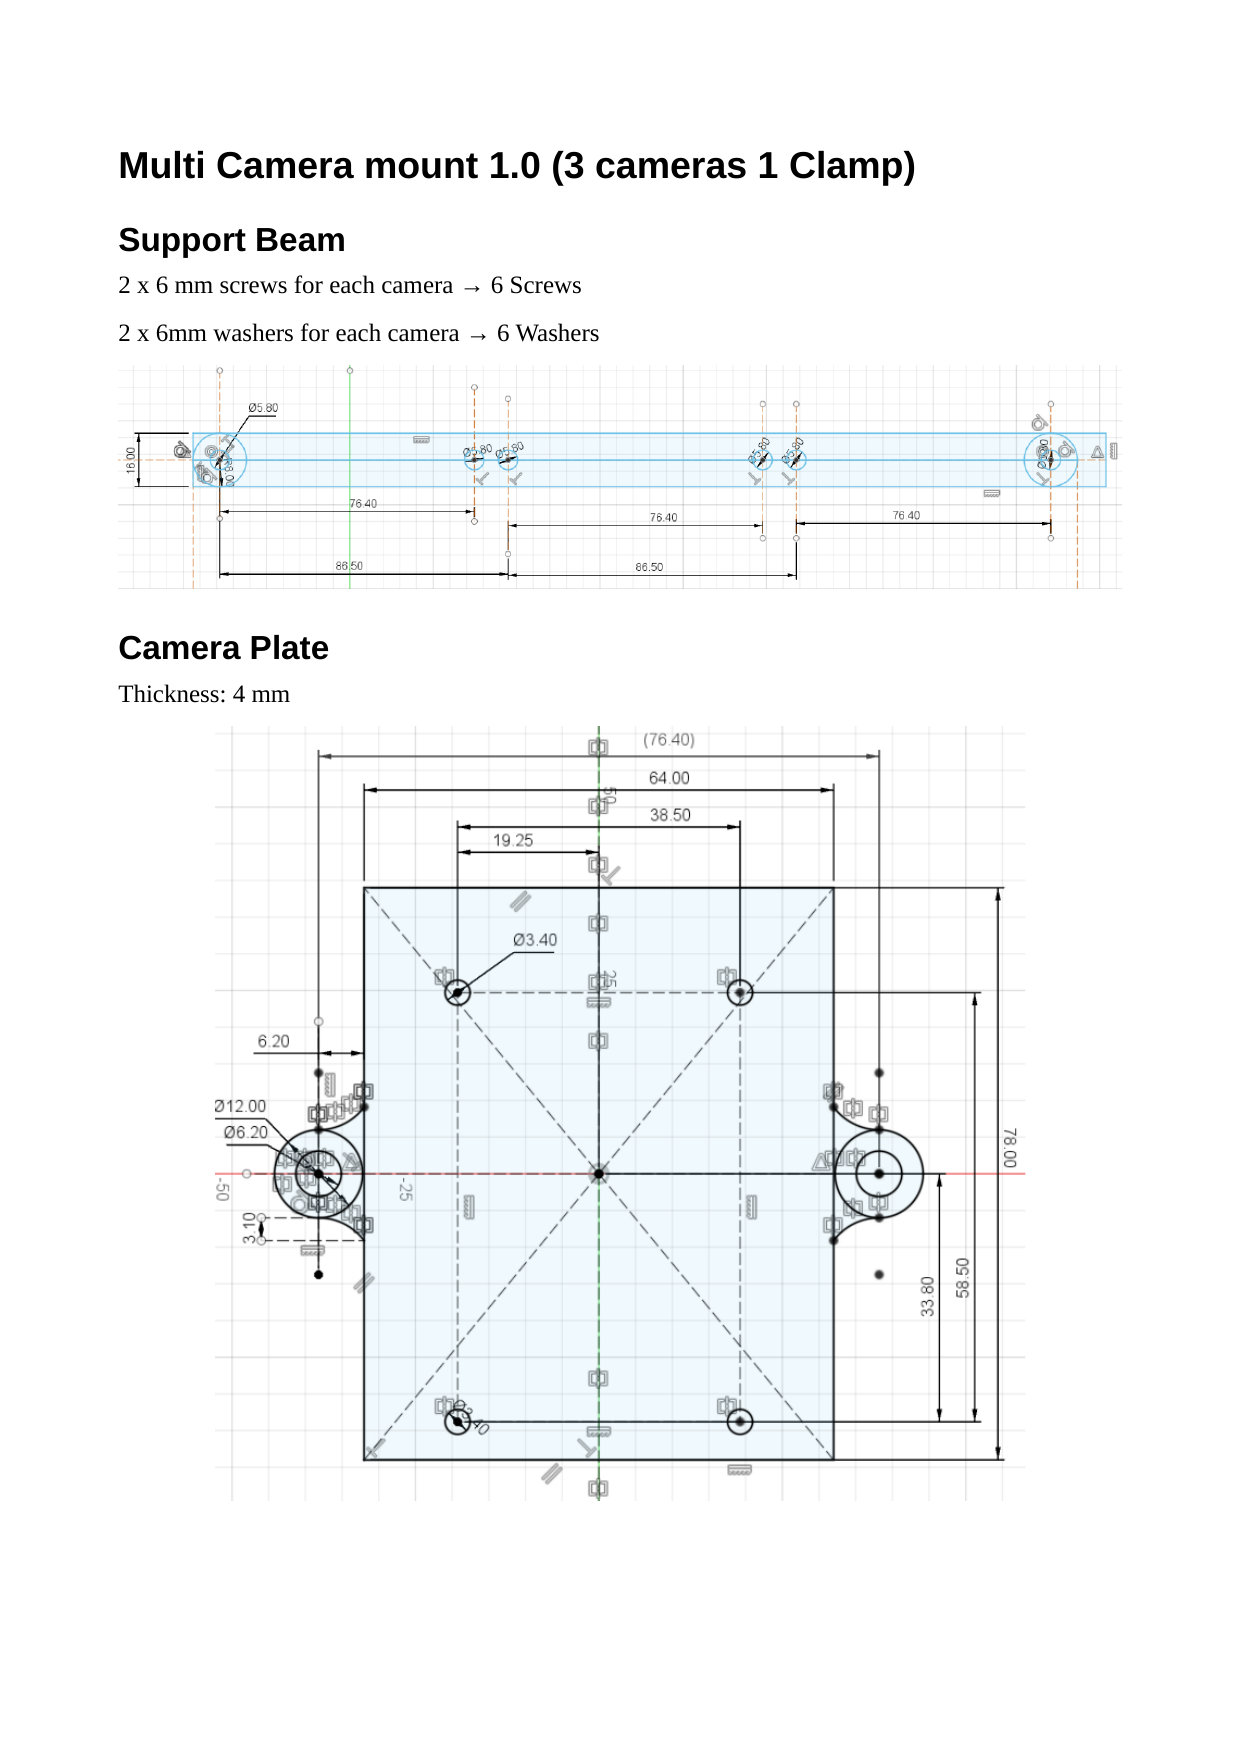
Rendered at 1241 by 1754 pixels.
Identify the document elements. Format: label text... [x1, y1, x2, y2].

text Thickness: 4 mm [118, 679, 1122, 708]
subtitle Support Beam [118, 219, 1122, 258]
text 2 x 6mm washers for each camera → 6 Washers [118, 318, 1122, 347]
picture [215, 726, 1026, 1501]
subtitle Camera Plate [118, 628, 1122, 666]
subtitle Multi Camera mount 1.0 (3 cameras 1 Clamp) [118, 143, 1122, 186]
picture [118, 365, 1123, 589]
text 2 x 6 mm screws for each camera → 6 Screws [118, 271, 1122, 299]
